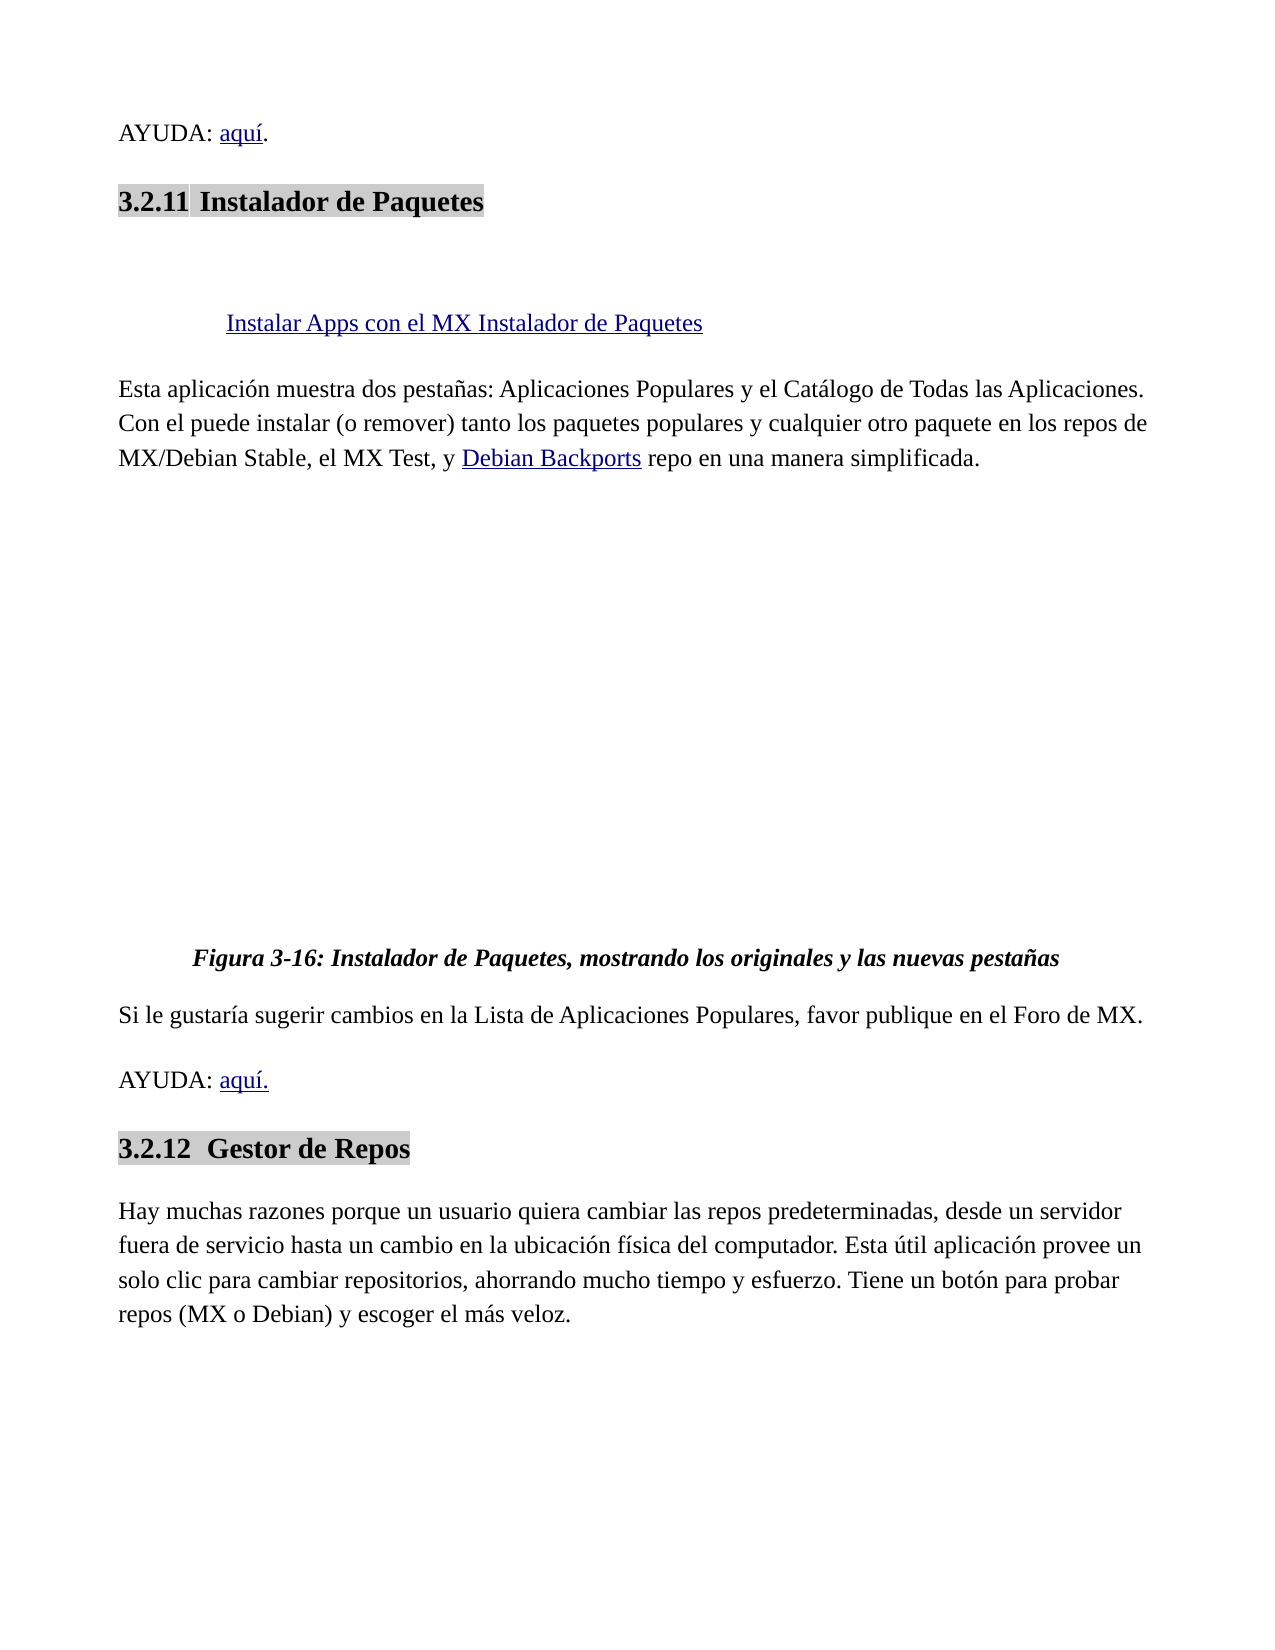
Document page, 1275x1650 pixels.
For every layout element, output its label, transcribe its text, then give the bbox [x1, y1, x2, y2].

text Hay muchas razones porque un usuario quiera cambiar las repos predeterminadas, desde un servidor fuera de servicio hasta un cambio en la ubicación física del computador. Esta útil aplicación provee un solo clic para cambiar repositorios, ahorrando mucho tiempo y esfuerzo. Tiene un botón para probar repos (MX o Debian) y escoger el más veloz. [118, 1196, 1157, 1328]
text AYUDA: aquí. [118, 118, 1157, 147]
text Esta aplicación muestra dos pestañas: Aplicaciones Populares y el Catálogo de Todas las Aplicaciones. Con el puede instalar (o remover) tanto los paquetes populares y cualquier otro paquete en los repos de MX/Debian Stable, el MX Test, y Debian Backports repo en una manera simplificada. [118, 374, 1157, 472]
text Instalar Apps con el MX Instalador de Paquetes [118, 249, 1157, 337]
text Si le gustaría sugerir cambios en la Lista de Aplicaciones Populares, favor publique en el Foro de MX. [118, 1000, 1157, 1028]
text Figura 3-16: Instalador de Paquetes, mostrando los originales y las nuevas pestañas [118, 943, 1157, 972]
subtitle 3.2.12 Gestor de Repos [410, 1131, 1157, 1165]
subtitle 3.2.11 Instalador de Paquetes [484, 184, 1157, 217]
text AYUDA: aquí. [118, 1066, 1157, 1094]
